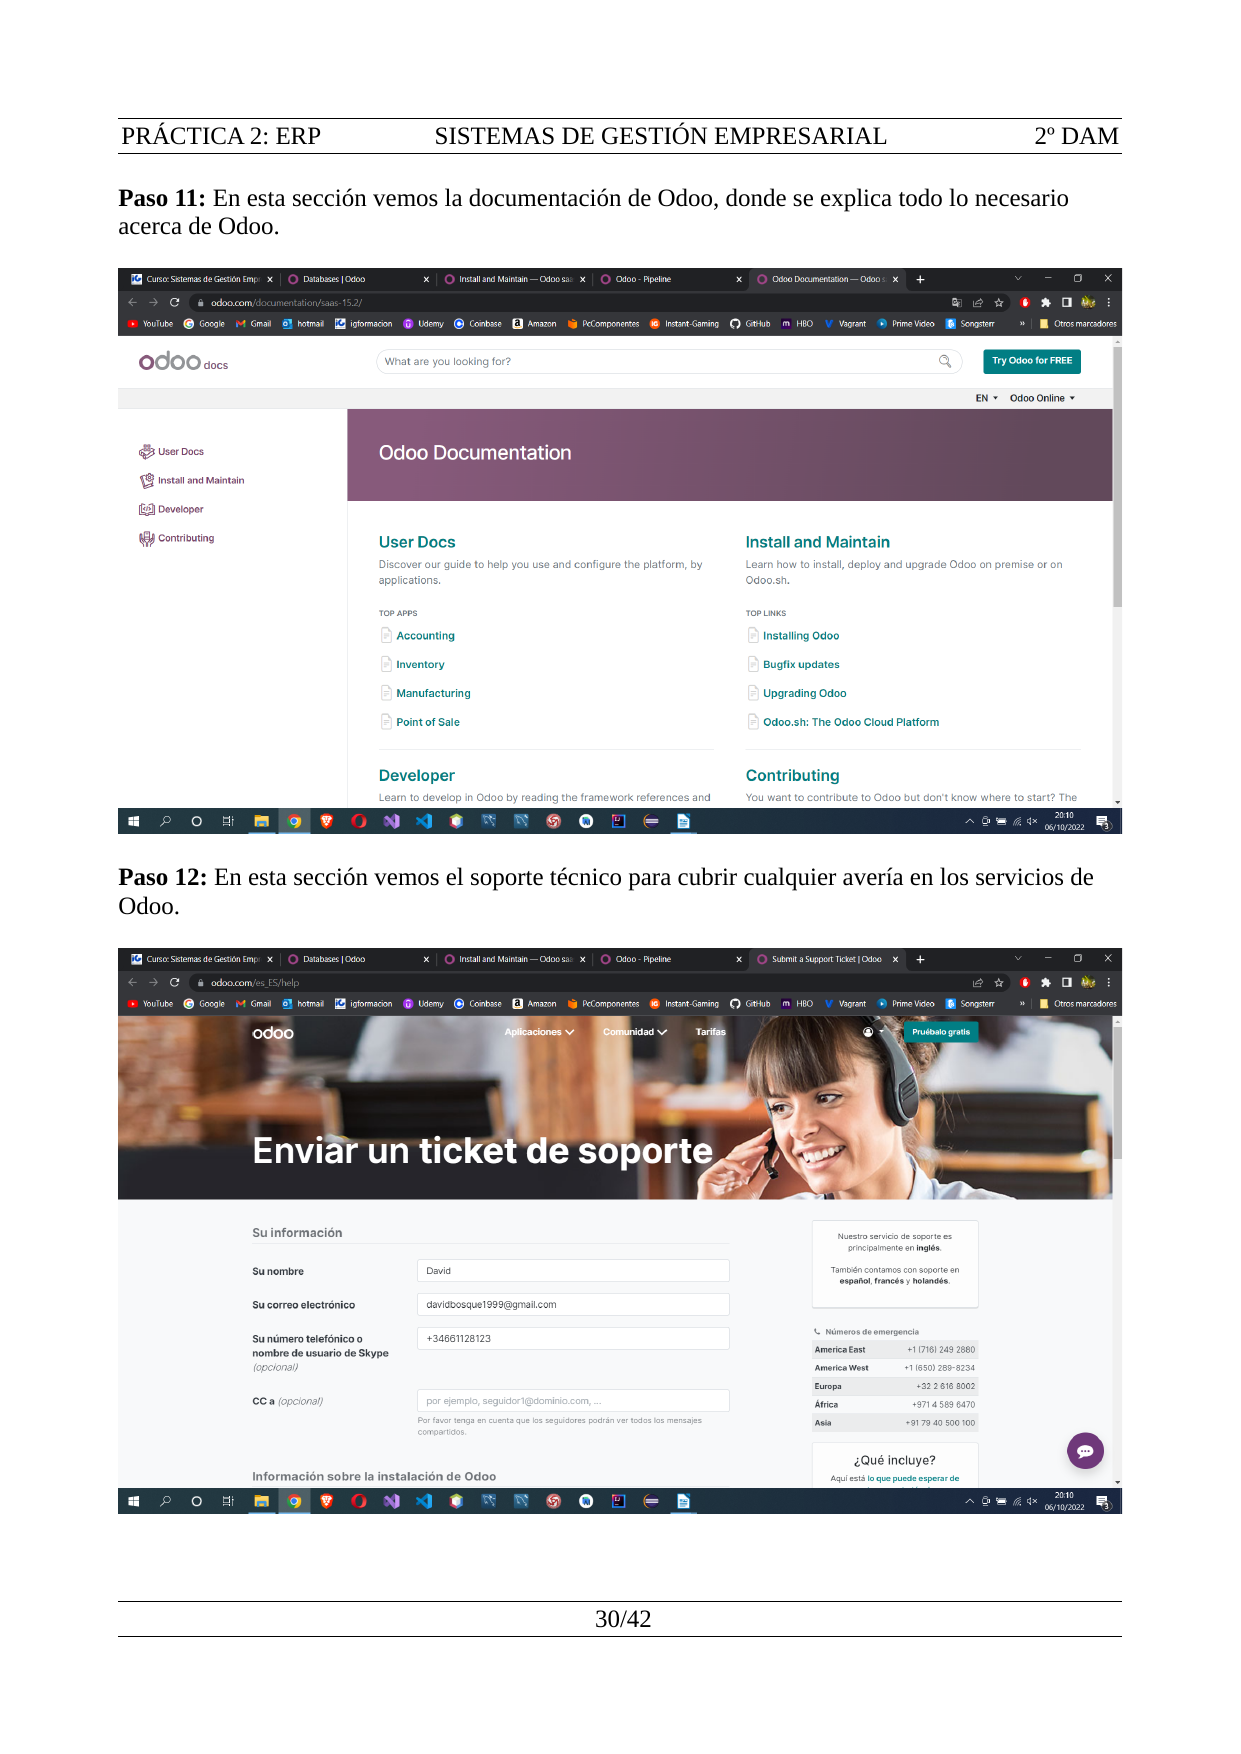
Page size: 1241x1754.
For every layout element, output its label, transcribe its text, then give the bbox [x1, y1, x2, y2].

picture [118, 268, 1123, 834]
text Paso 11: En esta sección vemos la documentación de Odoo, donde se explica todo lo necesario acerca de Odoo. [118, 183, 1122, 240]
text Paso 12: En esta sección vemos el soporte técnico para cubrir cualquier avería en los servicios de Odoo. [118, 862, 1122, 920]
picture [118, 948, 1123, 1514]
